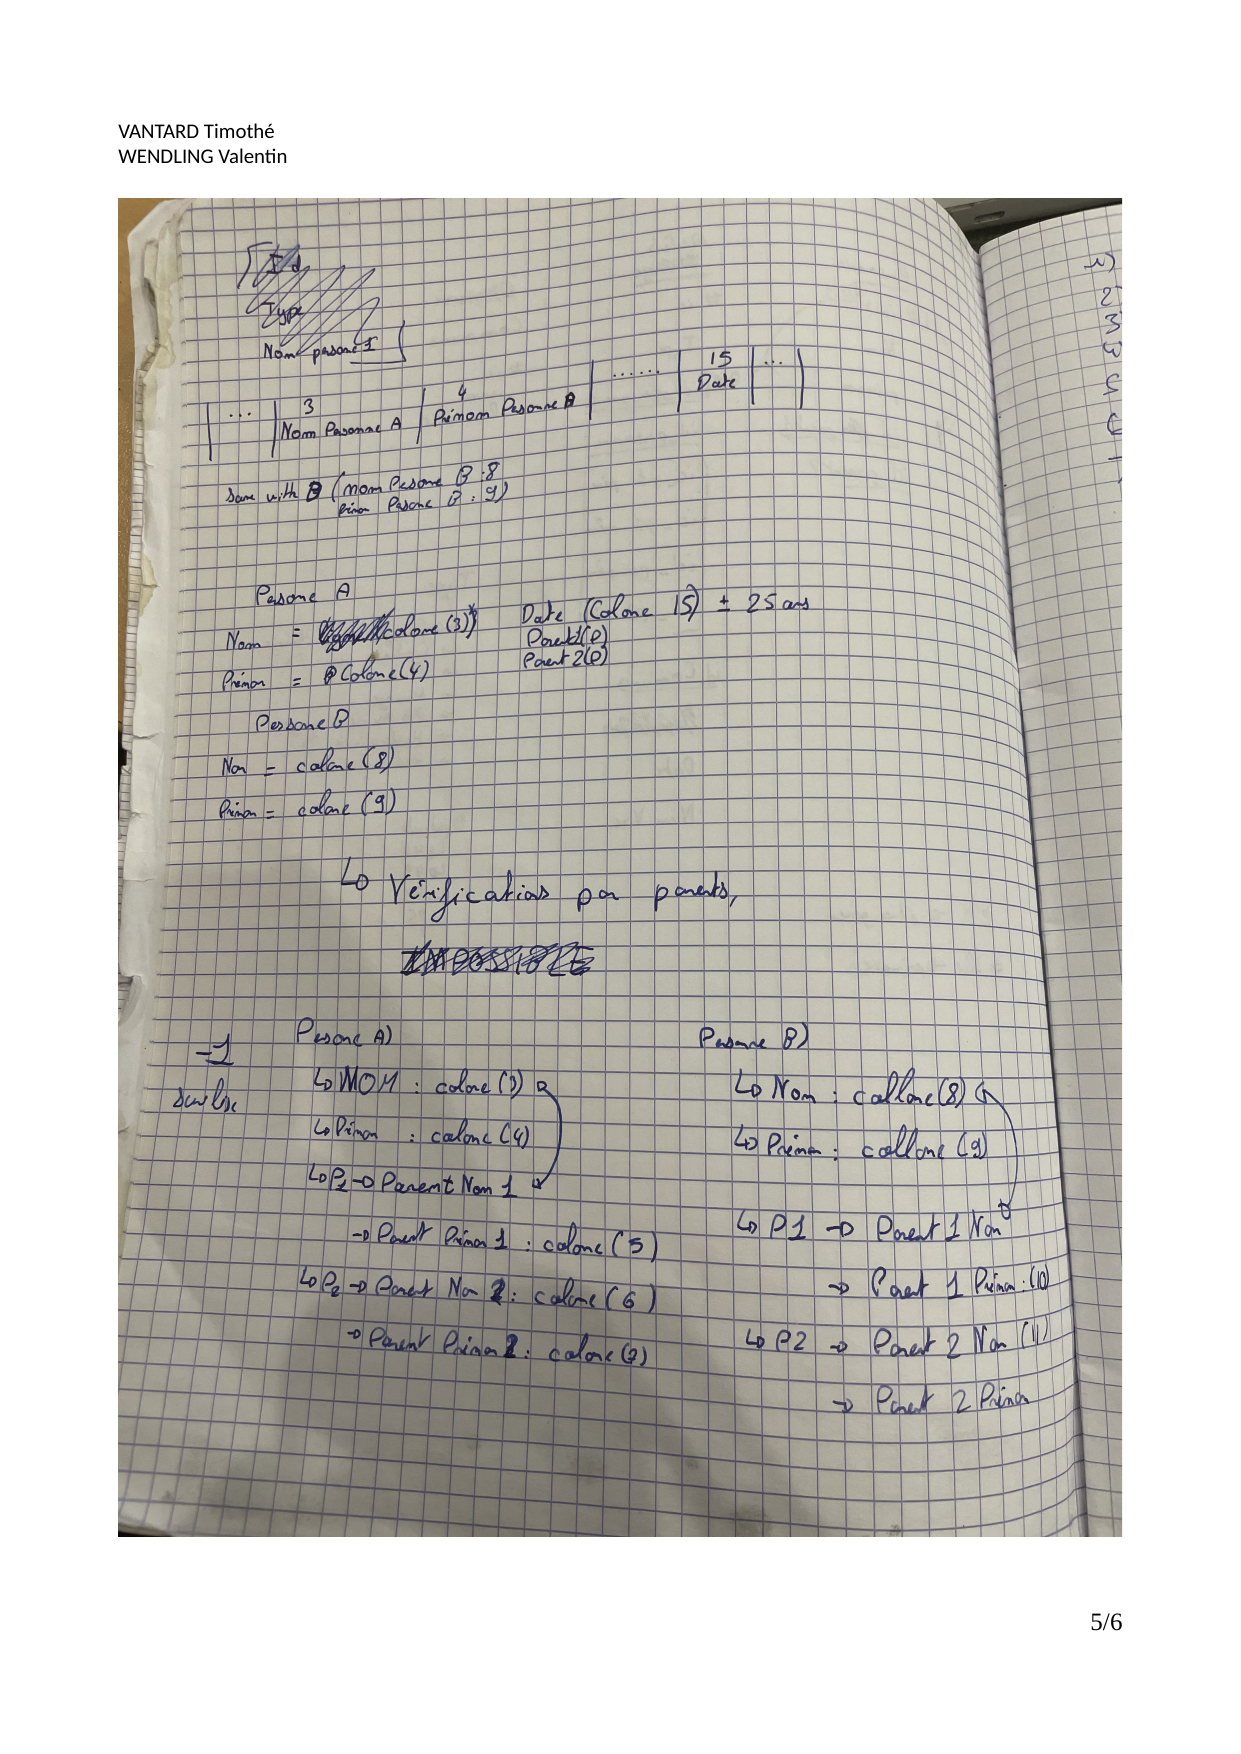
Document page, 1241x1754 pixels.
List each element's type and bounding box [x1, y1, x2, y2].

picture [118, 198, 1123, 1537]
